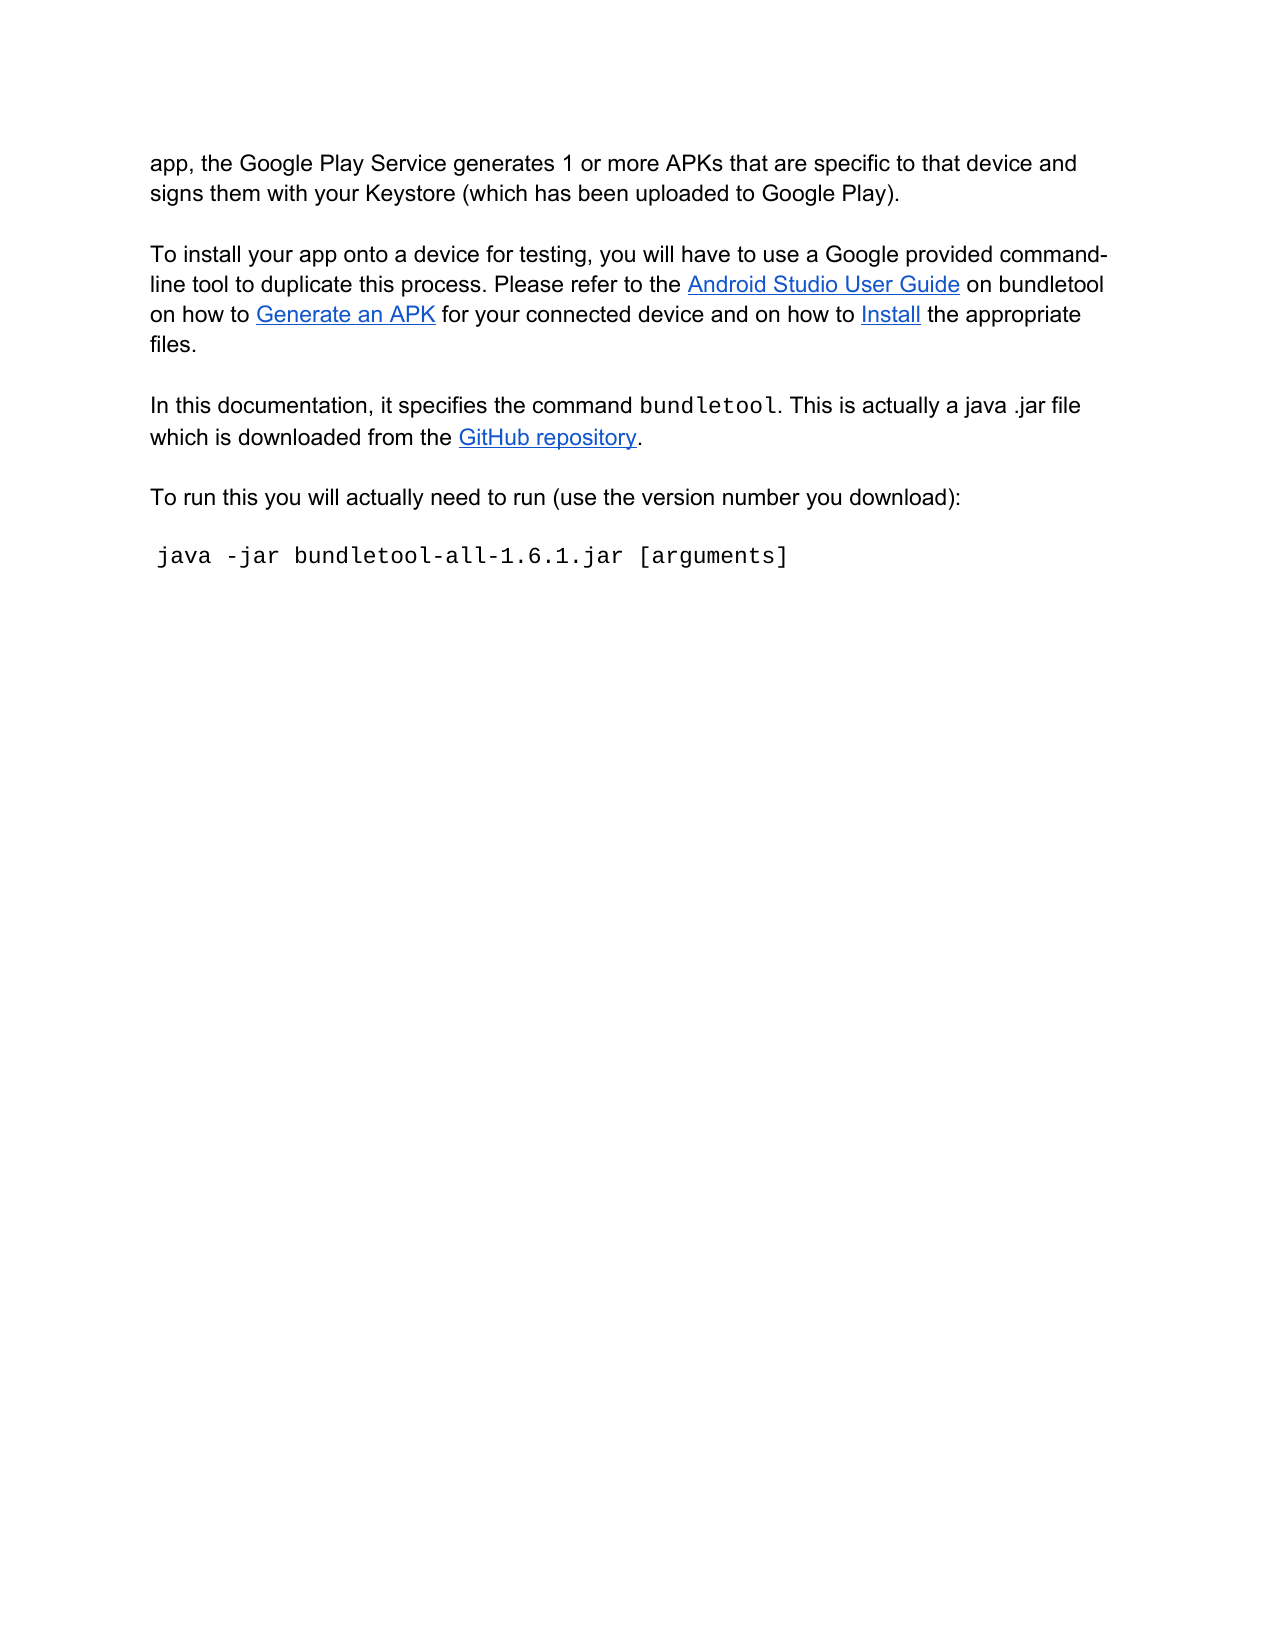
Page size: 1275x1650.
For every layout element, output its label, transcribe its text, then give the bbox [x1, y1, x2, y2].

text In this documentation, it specifies the command bundletool. This is actually a java .jar file which is downloaded from the GitHub repository. [150, 392, 1125, 450]
text To run this you will actually need to run (use the version number you download): [150, 484, 1125, 511]
text To install your app onto a device for testing, you will have to use a Google provided command-line tool to duplicate this process. Please refer to the Android Studio User Guide on bundletool on how to Generate an APK for your connected device and on how to Install the appropriate files. [150, 241, 1125, 358]
text java -jar bundletool-all-1.6.1.jar [arguments] [150, 545, 1125, 571]
text app, the Google Play Service generates 1 or more APKs that are specific to that device and signs them with your Keystore (which has been uploaded to Google Play). [150, 150, 1125, 207]
